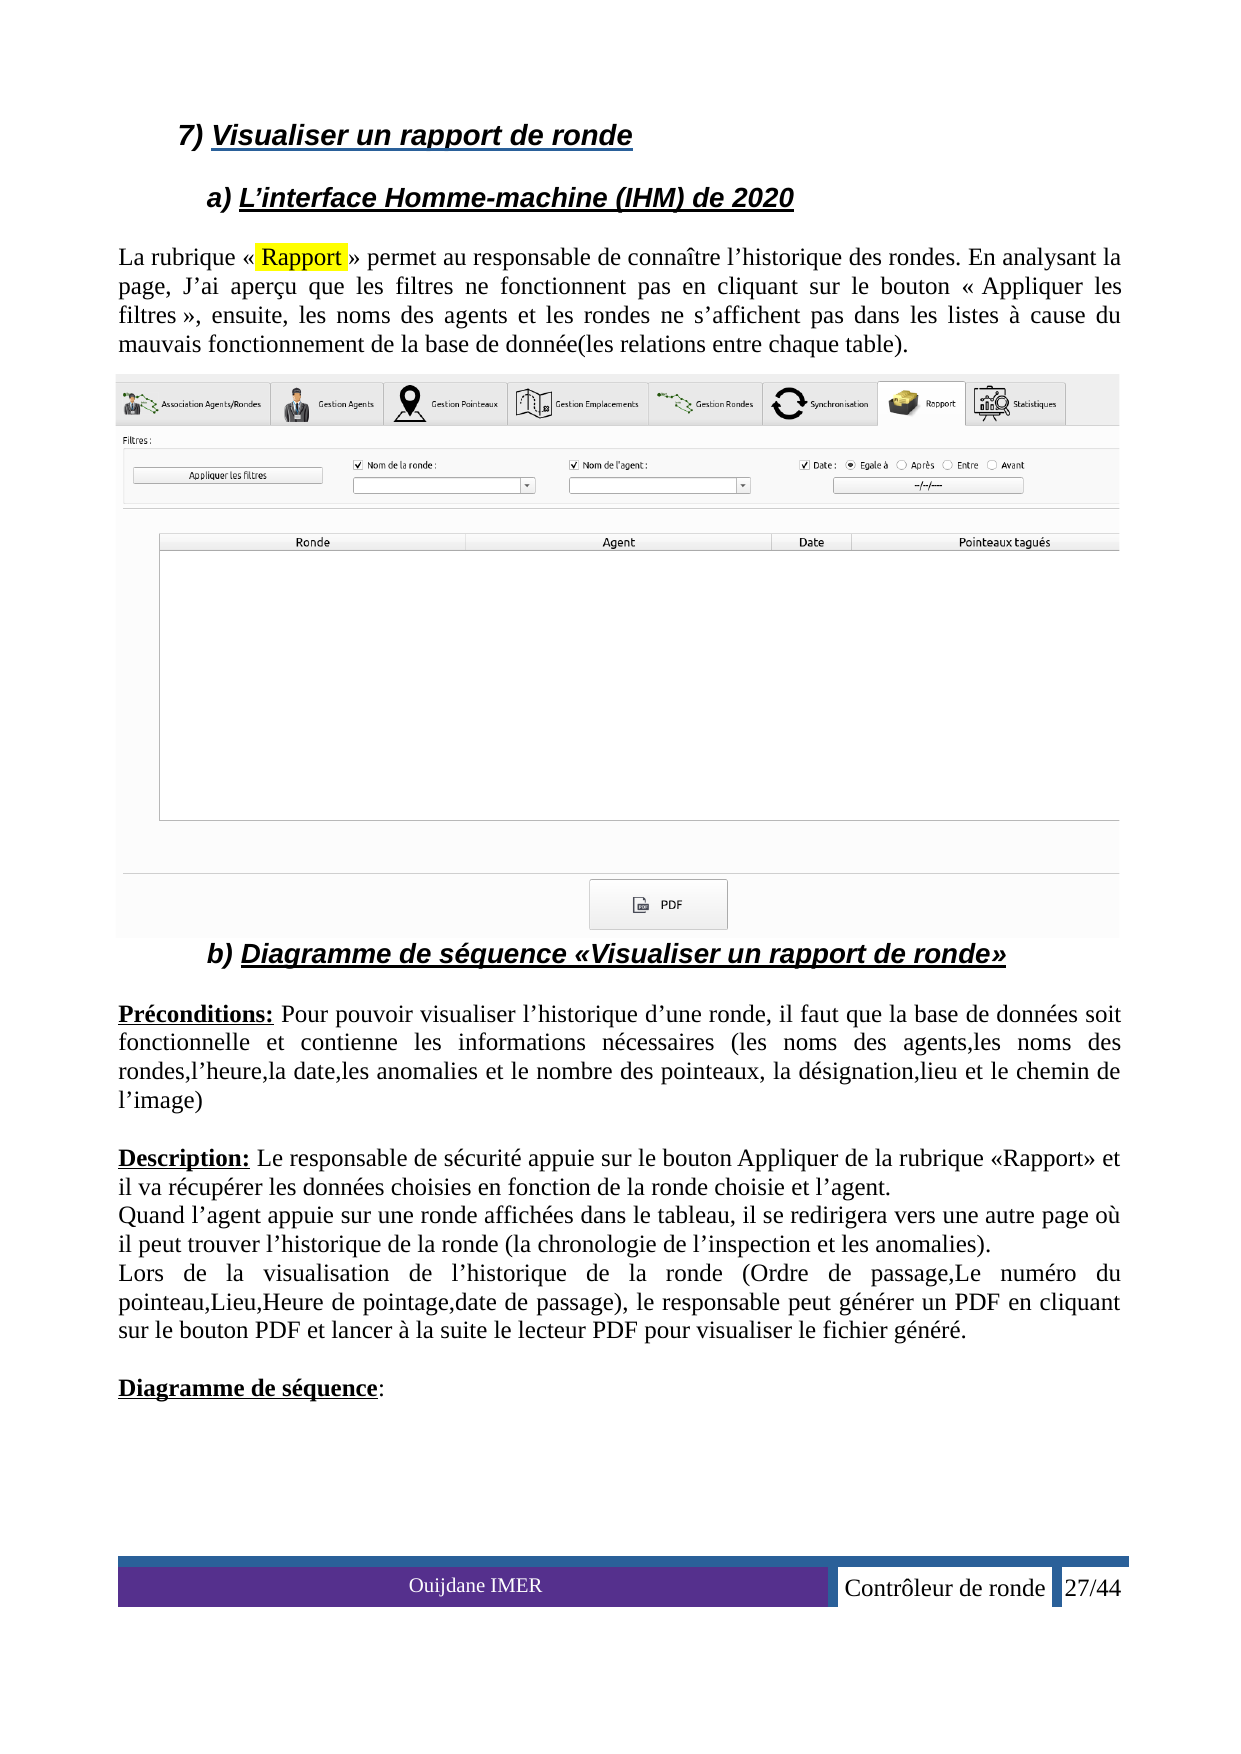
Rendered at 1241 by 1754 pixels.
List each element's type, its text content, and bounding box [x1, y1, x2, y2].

text Préconditions: Pour pouvoir visualiser l’historique d’une ronde, il faut que la base de données soit fonctionnelle et contienne les informations nécessaires (les noms des agents,les noms des rondes,l’heure,la date,les anomalies et le nombre des pointeaux, la désignation,lieu et le chemin de l’image) [118, 999, 1122, 1114]
subtitle Diagramme de séquence «Visualiser un rapport de ronde» [118, 387, 1122, 969]
text Description: Le responsable de sécurité appuie sur le bouton Appliquer de la rubrique «Rapport» et il va récupérer les données choisies en fonction de la ronde choisie et l’agent. [118, 1143, 1122, 1201]
subtitle L’interface Homme-machine (IHM) de 2020 [118, 181, 1122, 213]
text Quand l’agent appuie sur une ronde affichées dans le tableau, il se redirigera vers une autre page où il peut trouver l’historique de la ronde (la chronologie de l’inspection et les anomalies). [118, 1201, 1122, 1258]
subtitle Visualiser un rapport de ronde [118, 118, 1122, 152]
text La rubrique « Rapport » permet au responsable de connaître l’historique des rondes. En analysant la page, J’ai aperçu que les filtres ne fonctionnent pas en cliquant sur le bouton « Appliquer les filtres », ensuite, les noms des agents et les rondes ne s’affichent pas dans les listes à cause du mauvais fonctionnement de la base de donnée(les relations entre chaque table). [118, 242, 1122, 357]
text Diagramme de séquence: [118, 1373, 1122, 1402]
picture [115, 374, 1120, 938]
text Lors de la visualisation de l’historique de la ronde (Ordre de passage,Le numéro du pointeau,Lieu,Heure de pointage,date de passage), le responsable peut générer un PDF en cliquant sur le bouton PDF et lancer à la suite le lecteur PDF pour visualiser le fichier généré. [118, 1258, 1122, 1344]
